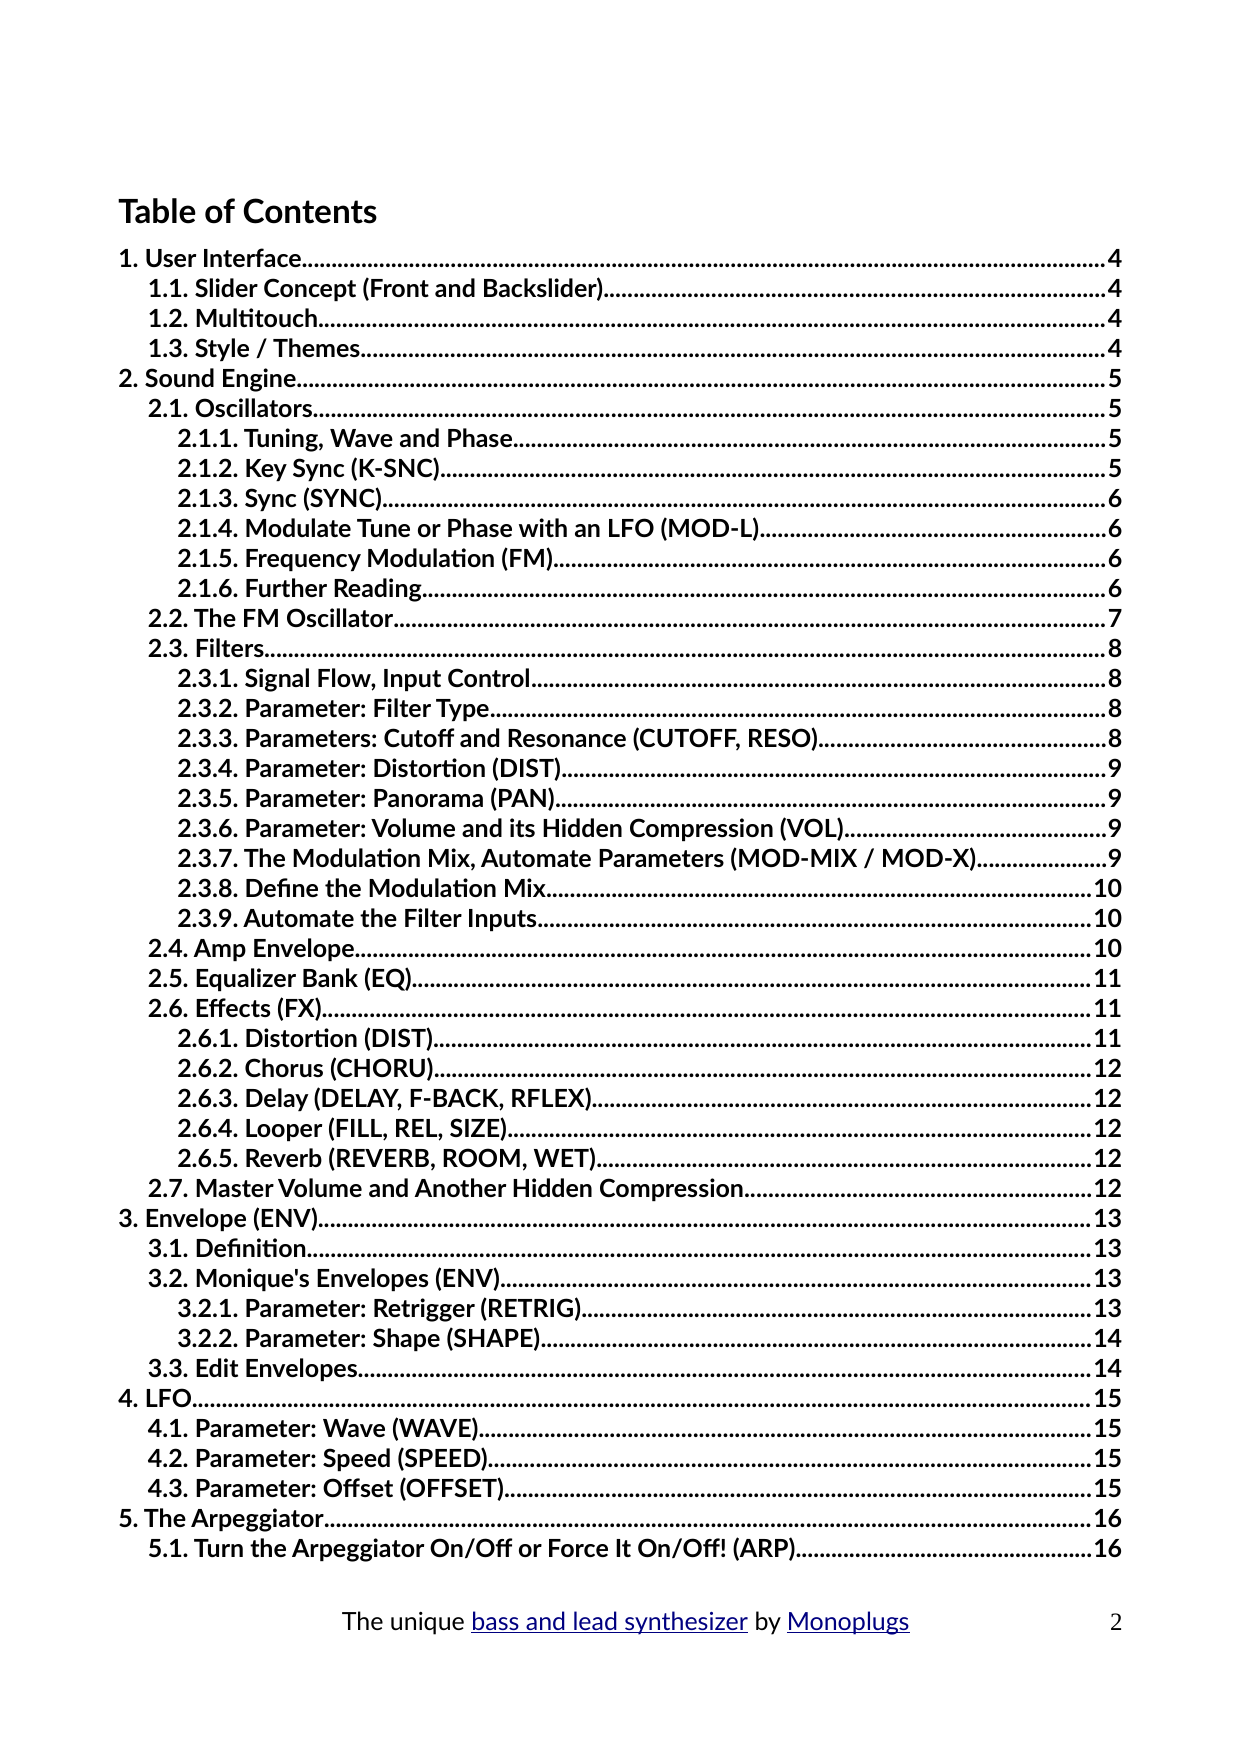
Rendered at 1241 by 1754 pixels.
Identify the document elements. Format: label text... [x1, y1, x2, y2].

text 1.2. Multitouch 4 [148, 303, 1122, 333]
text 2.1.1. Tuning, Wave and Phase 5 [177, 423, 1122, 453]
text 3.2.2. Parameter: Shape (SHAPE) 14 [177, 1323, 1122, 1353]
text 2.6.1. Distortion (DIST) 11 [177, 1023, 1122, 1053]
text 1.1. Slider Concept (Front and Backslider) 4 [148, 273, 1122, 303]
text 2.6. Effects (FX) 11 [148, 993, 1122, 1023]
text 3.1. Definition 13 [148, 1233, 1122, 1263]
text 2.6.2. Chorus (CHORU) 12 [177, 1053, 1122, 1083]
text 5. The Arpeggiator 16 [118, 1503, 1122, 1533]
text 4. LFO 15 [118, 1383, 1122, 1413]
text 2.4. Amp Envelope 10 [148, 933, 1122, 963]
text 2.3.1. Signal Flow, Input Control 8 [177, 663, 1122, 693]
text 2.3.3. Parameters: Cutoff and Resonance (CUTOFF, RESO) 8 [177, 723, 1122, 753]
text 2.3.8. Define the Modulation Mix 10 [177, 873, 1122, 903]
text 2. Sound Engine 5 [118, 363, 1122, 393]
text 2.3.5. Parameter: Panorama (PAN) 9 [177, 783, 1122, 813]
text 2.1.3. Sync (SYNC) 6 [177, 483, 1122, 513]
text 2.2. The FM Oscillator 7 [148, 603, 1122, 633]
text 3.2.1. Parameter: Retrigger (RETRIG) 13 [177, 1293, 1122, 1323]
text 2.3. Filters 8 [148, 633, 1122, 663]
text 4.1. Parameter: Wave (WAVE) 15 [148, 1413, 1122, 1443]
text 2.1.4. Modulate Tune or Phase with an LFO (MOD-L) 6 [177, 513, 1122, 543]
text 1. User Interface 4 [118, 243, 1122, 273]
text 5.1. Turn the Arpeggiator On/Off or Force It On/Off! (ARP) 16 [148, 1533, 1122, 1563]
text 2.1.5. Frequency Modulation (FM) 6 [177, 543, 1122, 573]
text 4.2. Parameter: Speed (SPEED) 15 [148, 1443, 1122, 1473]
text 2.6.3. Delay (DELAY, F-BACK, RFLEX) 12 [177, 1083, 1122, 1113]
text 2.1.6. Further Reading 6 [177, 573, 1122, 603]
text 3.3. Edit Envelopes 14 [148, 1353, 1122, 1383]
text 2.3.2. Parameter: Filter Type 8 [177, 693, 1122, 723]
text 2.1.2. Key Sync (K-SNC) 5 [177, 453, 1122, 483]
text 3.2. Monique's Envelopes (ENV) 13 [148, 1263, 1122, 1293]
text 2.3.7. The Modulation Mix, Automate Parameters (MOD-MIX / MOD-X) 9 [177, 843, 1122, 873]
text 2.7. Master Volume and Another Hidden Compression 12 [148, 1173, 1122, 1203]
text 2.6.5. Reverb (REVERB, ROOM, WET) 12 [177, 1143, 1122, 1173]
text 4.3. Parameter: Offset (OFFSET) 15 [148, 1473, 1122, 1503]
text 2.3.9. Automate the Filter Inputs 10 [177, 903, 1122, 933]
subtitle Table of Contents [118, 191, 1122, 231]
text 2.6.4. Looper (FILL, REL, SIZE) 12 [177, 1113, 1122, 1143]
text 2.3.4. Parameter: Distortion (DIST) 9 [177, 753, 1122, 783]
text 2.1. Oscillators 5 [148, 393, 1122, 423]
text 2.3.6. Parameter: Volume and its Hidden Compression (VOL) 9 [177, 813, 1122, 843]
text 1.3. Style / Themes 4 [148, 333, 1122, 363]
text 2.5. Equalizer Bank (EQ) 11 [148, 963, 1122, 993]
text 3. Envelope (ENV) 13 [118, 1203, 1122, 1233]
